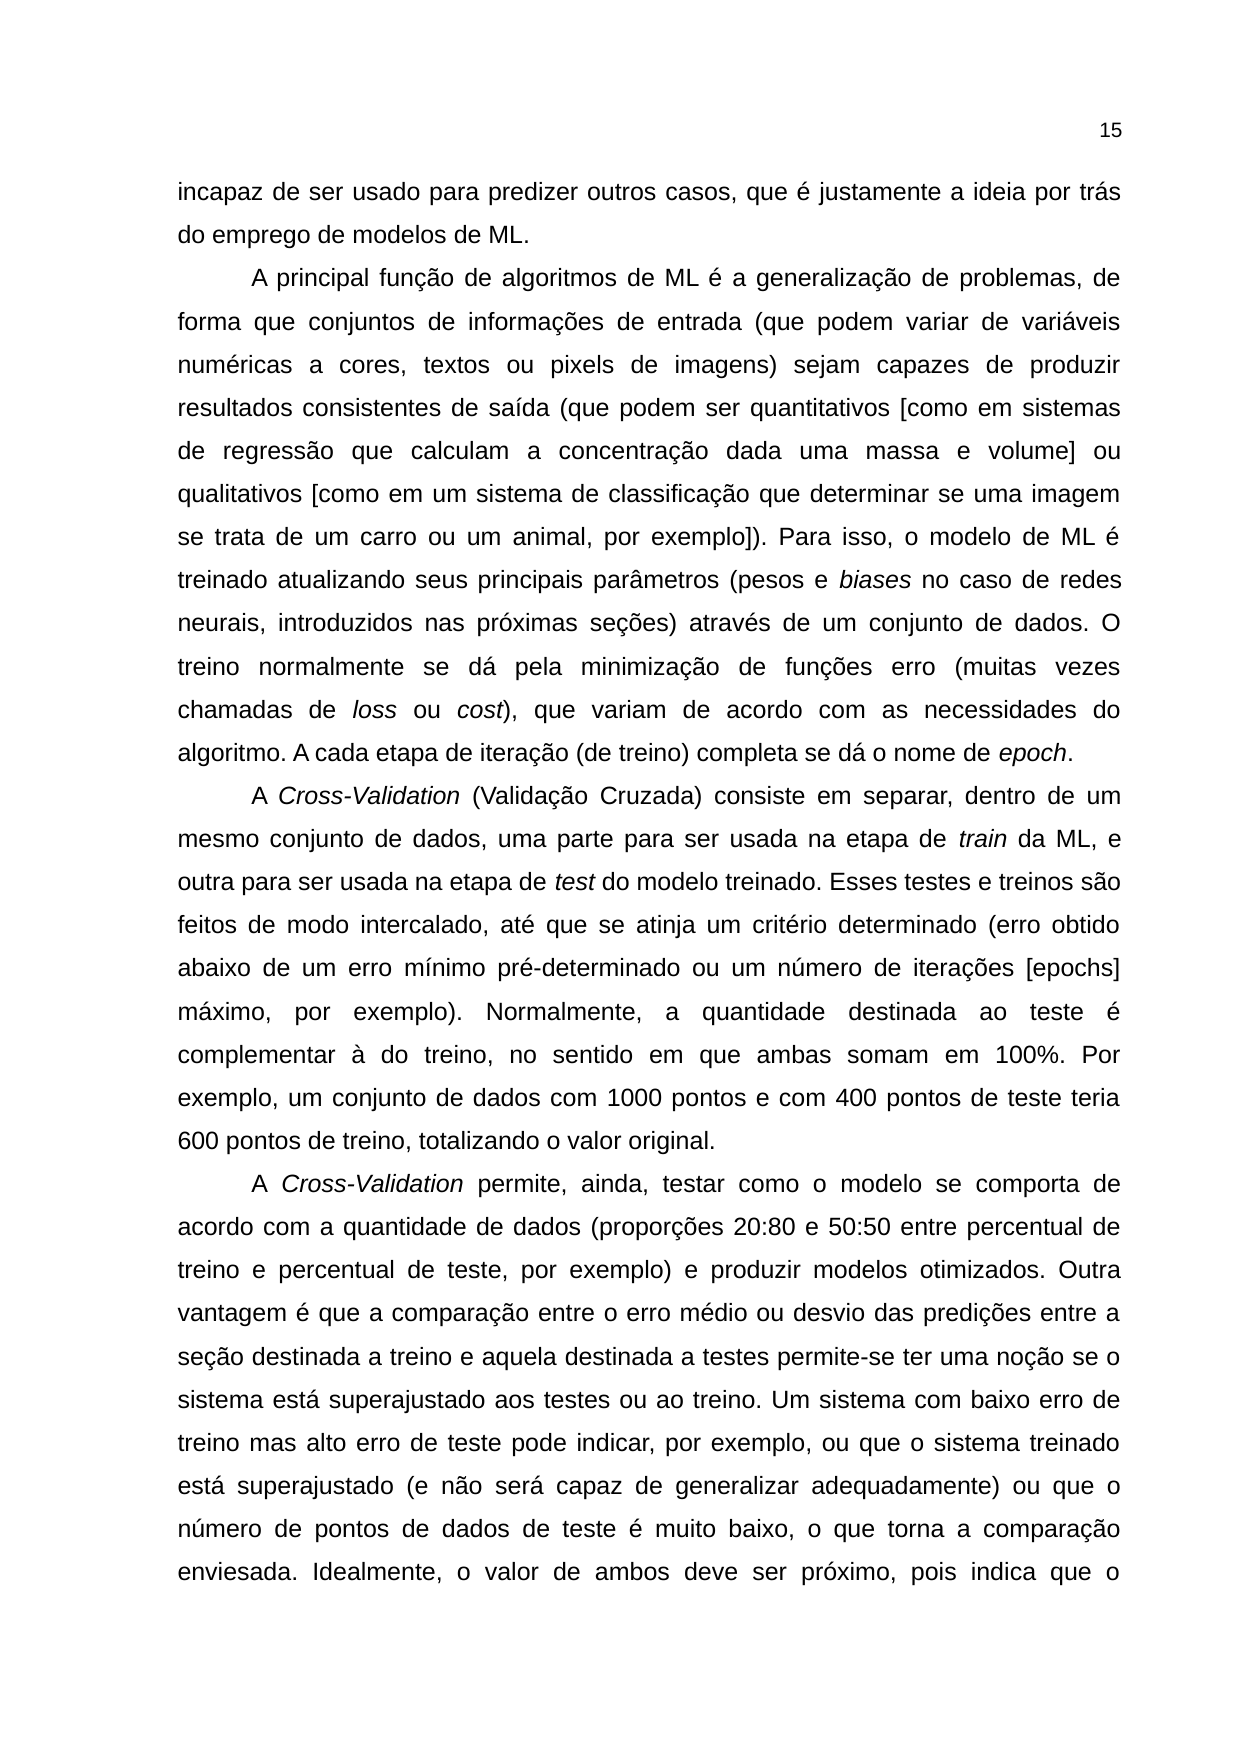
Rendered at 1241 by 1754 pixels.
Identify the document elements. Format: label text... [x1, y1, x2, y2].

text incapaz de ser usado para predizer outros casos, que é justamente a ideia por trás do emprego de modelos de ML. [177, 177, 1122, 249]
text A Cross-Validation (Validação Cruzada) consiste em separar, dentro de um mesmo conjunto de dados, uma parte para ser usada na etapa de train da ML, e outra para ser usada na etapa de test do modelo treinado. Esses testes e treinos são feitos de modo intercalado, até que se atinja um critério determinado (erro obtido abaixo de um erro mínimo pré-determinado ou um número de iterações [epochs] máximo, por exemplo). Normalmente, a quantidade destinada ao teste é complementar à do treino, no sentido em que ambas somam em 100%. Por exemplo, um conjunto de dados com 1000 pontos e com 400 pontos de teste teria 600 pontos de treino, totalizando o valor original. [177, 781, 1122, 1154]
text A principal função de algoritmos de ML é a generalização de problemas, de forma que conjuntos de informações de entrada (que podem variar de variáveis numéricas a cores, textos ou pixels de imagens) sejam capazes de produzir resultados consistentes de saída (que podem ser quantitativos [como em sistemas de regressão que calculam a concentração dada uma massa e volume] ou qualitativos [como em um sistema de classificação que determinar se uma imagem se trata de um carro ou um animal, por exemplo]). Para isso, o modelo de ML é treinado atualizando seus principais parâmetros (pesos e biases no caso de redes neurais, introduzidos nas próximas seções) através de um conjunto de dados. O treino normalmente se dá pela minimização de funções erro (muitas vezes chamadas de loss ou cost), que variam de acordo com as necessidades do algoritmo. A cada etapa de iteração (de treino) completa se dá o nome de epoch. [177, 263, 1122, 766]
text A Cross-Validation permite, ainda, testar como o modelo se comporta de acordo com a quantidade de dados (proporções 20:80 e 50:50 entre percentual de treino e percentual de teste, por exemplo) e produzir modelos otimizados. Outra vantagem é que a comparação entre o erro médio ou desvio das predições entre a seção destinada a treino e aquela destinada a testes permite-se ter uma noção se o sistema está superajustado aos testes ou ao treino. Um sistema com baixo erro de treino mas alto erro de teste pode indicar, por exemplo, ou que o sistema treinado está superajustado (e não será capaz de generalizar adequadamente) ou que o número de pontos de dados de teste é muito baixo, o que torna a comparação enviesada. Idealmente, o valor de ambos deve ser próximo, pois indica que o [177, 1169, 1122, 1586]
